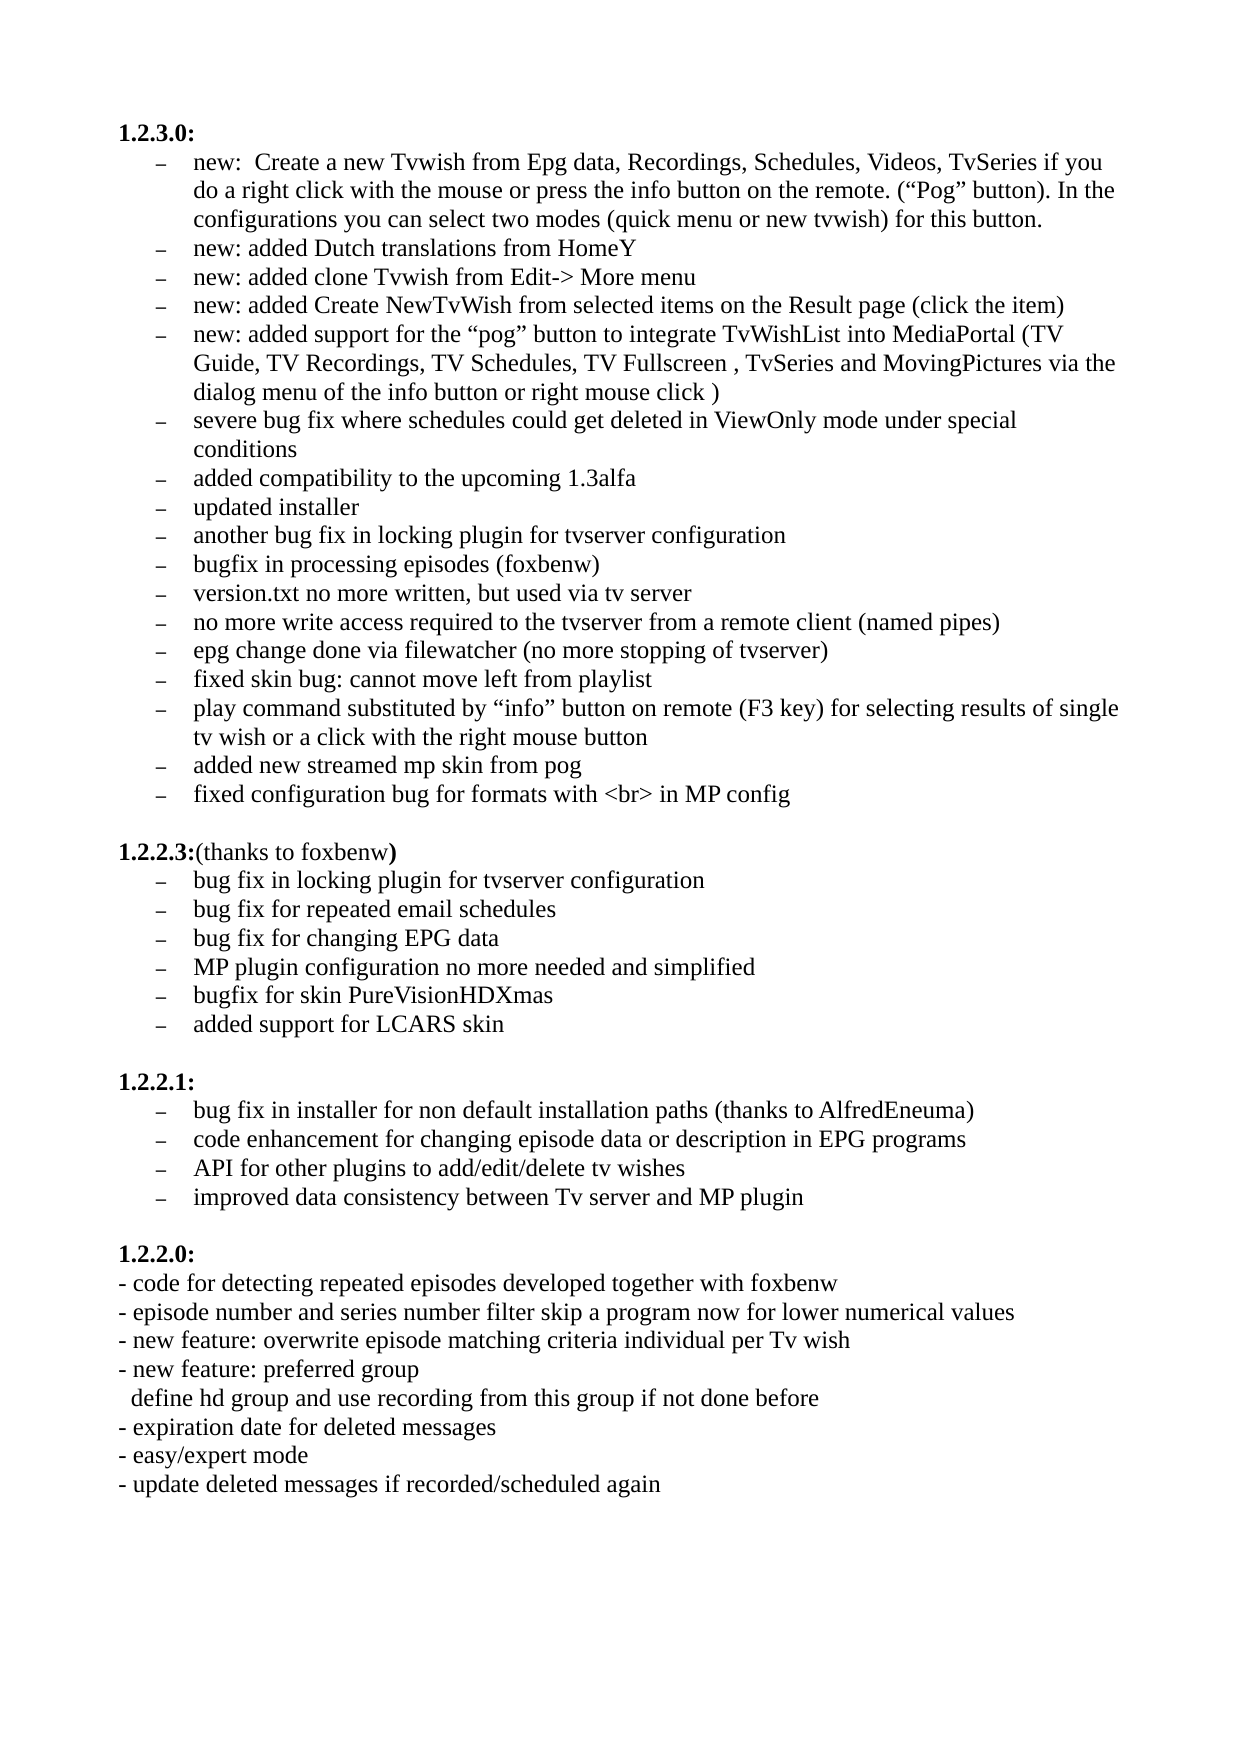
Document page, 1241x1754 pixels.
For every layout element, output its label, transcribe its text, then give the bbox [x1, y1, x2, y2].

text 1.2.3.0: [118, 118, 1122, 147]
list severe bug fix where schedules could get deleted in ViewOnly mode under special conditions [156, 406, 1122, 463]
list bugfix in processing episodes (foxbenw) [156, 549, 1122, 578]
list added compatibility to the upcoming 1.3alfa [156, 463, 1122, 492]
list bug fix for changing EPG data [156, 923, 1122, 952]
list added new streamed mp skin from pog [156, 751, 1122, 779]
list version.txt no more written, but used via tv server [156, 578, 1122, 607]
list new: added Dutch translations from HomeY [156, 233, 1122, 262]
list no more write access required to the tvserver from a remote client (named pipes) [156, 607, 1122, 636]
text - expiration date for deleted messages [118, 1412, 1122, 1441]
list improved data consistency between Tv server and MP plugin [156, 1182, 1122, 1211]
list fixed skin bug: cannot move left from playlist [156, 664, 1122, 693]
list added support for LCARS skin [156, 1009, 1122, 1038]
list bug fix in locking plugin for tvserver configuration [156, 866, 1122, 894]
list another bug fix in locking plugin for tvserver configuration [156, 521, 1122, 549]
list fixed configuration bug for formats with <br> in MP config [156, 779, 1122, 808]
list MP plugin configuration no more needed and simplified [156, 952, 1122, 981]
text - easy/expert mode [118, 1441, 1122, 1469]
text - code for detecting repeated episodes developed together with foxbenw [118, 1268, 1122, 1297]
list epg change done via filewatcher (no more stopping of tvserver) [156, 636, 1122, 664]
text - new feature: overwrite episode matching criteria individual per Tv wish [118, 1326, 1122, 1354]
list API for other plugins to add/edit/delete tv wishes [156, 1153, 1122, 1182]
text define hd group and use recording from this group if not done before [118, 1383, 1122, 1412]
text - update deleted messages if recorded/scheduled again [118, 1469, 1122, 1498]
list new: added support for the “pog” button to integrate TvWishList into MediaPortal (TV Guide, TV Recordings, TV Schedules, TV Fullscreen , TvSeries and MovingPictures via the dialog menu of the info button or right mouse click ) [156, 319, 1122, 406]
text - new feature: preferred group [118, 1354, 1122, 1383]
text 1.2.2.3:(thanks to foxbenw) [118, 837, 1122, 866]
list bug fix in installer for non default installation paths (thanks to AlfredEneuma) [156, 1096, 1122, 1124]
text 1.2.2.0: [118, 1239, 1122, 1268]
list code enhancement for changing episode data or description in EPG programs [156, 1124, 1122, 1153]
list bugfix for skin PureVisionHDXmas [156, 981, 1122, 1009]
list new: added Create NewTvWish from selected items on the Result page (click the item) [156, 291, 1122, 319]
list bug fix for repeated email schedules [156, 894, 1122, 923]
list play command substituted by “info” button on remote (F3 key) for selecting results of single tv wish or a click with the right mouse button [156, 693, 1122, 751]
list updated installer [156, 492, 1122, 521]
list new: added clone Tvwish from Edit-> More menu [156, 262, 1122, 291]
text 1.2.2.1: [118, 1067, 1122, 1096]
text - episode number and series number filter skip a program now for lower numerical values [118, 1297, 1122, 1326]
list new: Create a new Tvwish from Epg data, Recordings, Schedules, Videos, TvSeries if you do a right click with the mouse or press the info button on the remote. (“Pog” button). In the configurations you can select two modes (quick menu or new tvwish) for this button. [156, 147, 1122, 233]
